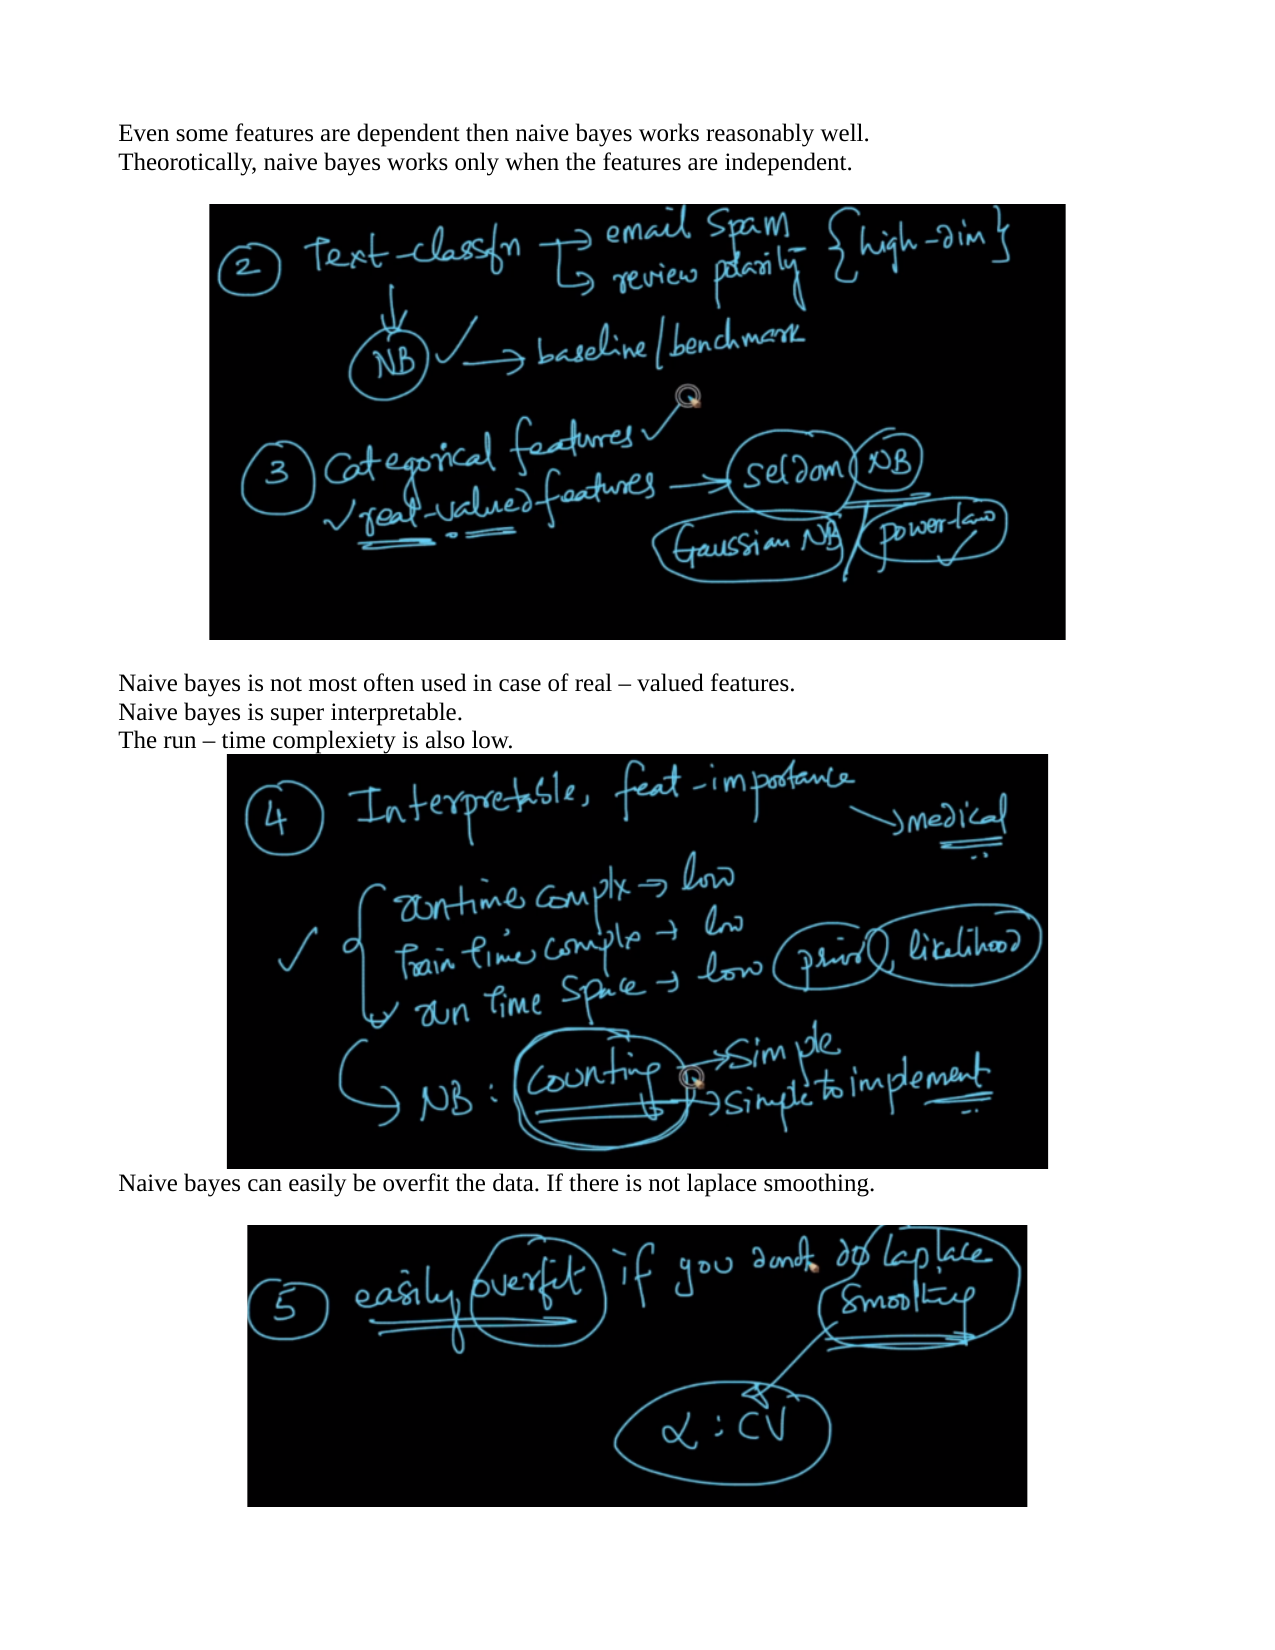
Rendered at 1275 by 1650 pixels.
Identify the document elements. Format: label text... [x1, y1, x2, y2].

text The run – time complexiety is also low. [118, 726, 1157, 754]
text Even some features are dependent then naive bayes works reasonably well. [118, 118, 1157, 147]
picture [209, 204, 1066, 640]
text Naive bayes can easily be overfit the data. If there is not laplace smoothing. [118, 754, 1157, 1197]
picture [247, 1225, 1028, 1507]
text Naive bayes is super interpretable. [118, 697, 1157, 726]
text Theorotically, naive bayes works only when the features are independent. [118, 147, 1157, 176]
text Naive bayes is not most often used in case of real – valued features. [118, 668, 1157, 697]
picture [226, 754, 1049, 1169]
